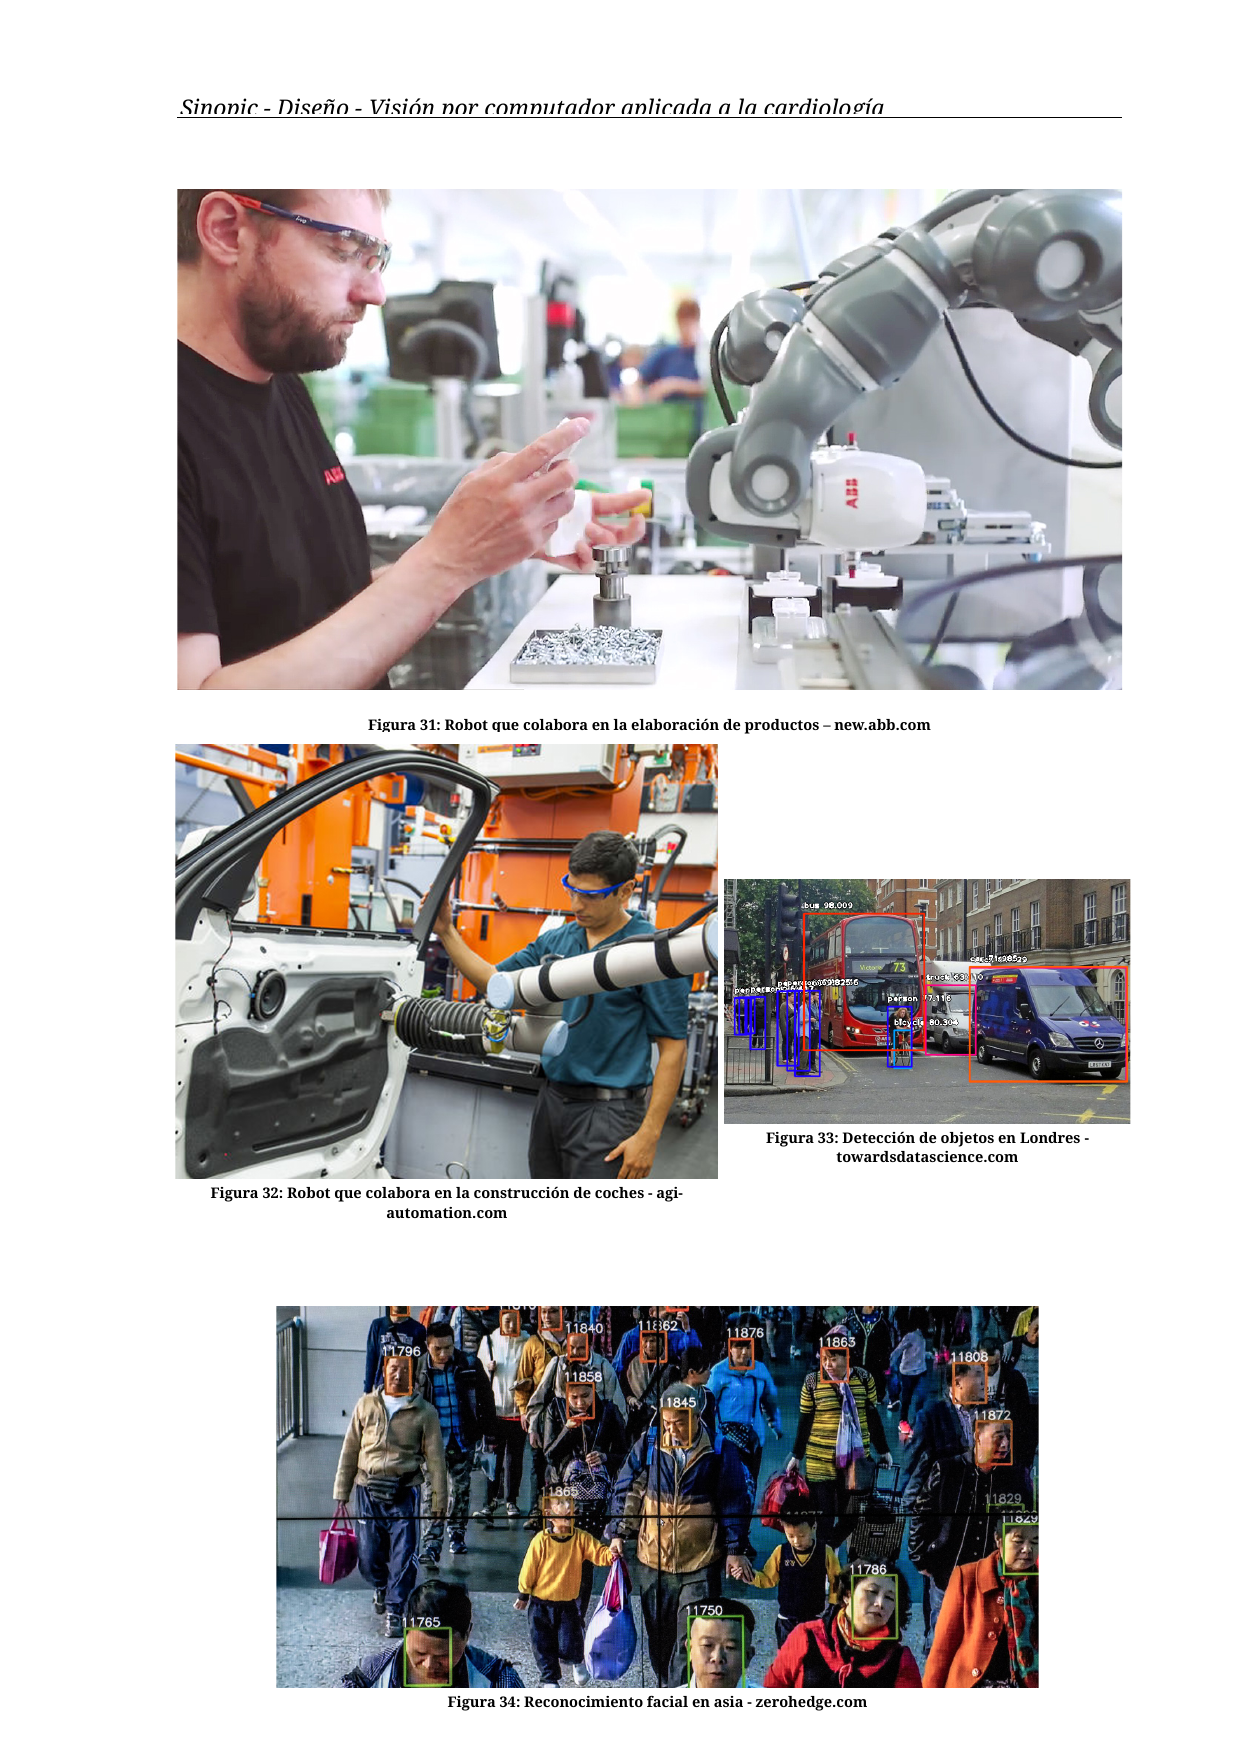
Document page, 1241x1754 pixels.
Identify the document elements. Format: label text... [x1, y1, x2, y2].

text Figura 33: Detección de objetos en Londres - towardsdatascience.com [724, 1124, 1131, 1167]
text Figura 31: Robot que colabora en la elaboración de productos – new.abb.com [177, 715, 1122, 735]
picture [175, 744, 718, 1179]
picture [177, 189, 1123, 690]
picture [724, 879, 1131, 1124]
text Figura 34: Reconocimiento facial en asia - zerohedge.com [276, 1688, 1039, 1712]
picture [276, 1306, 1039, 1688]
text Figura 32: Robot que colabora en la construcción de coches - agi-automation.com [175, 1179, 718, 1223]
